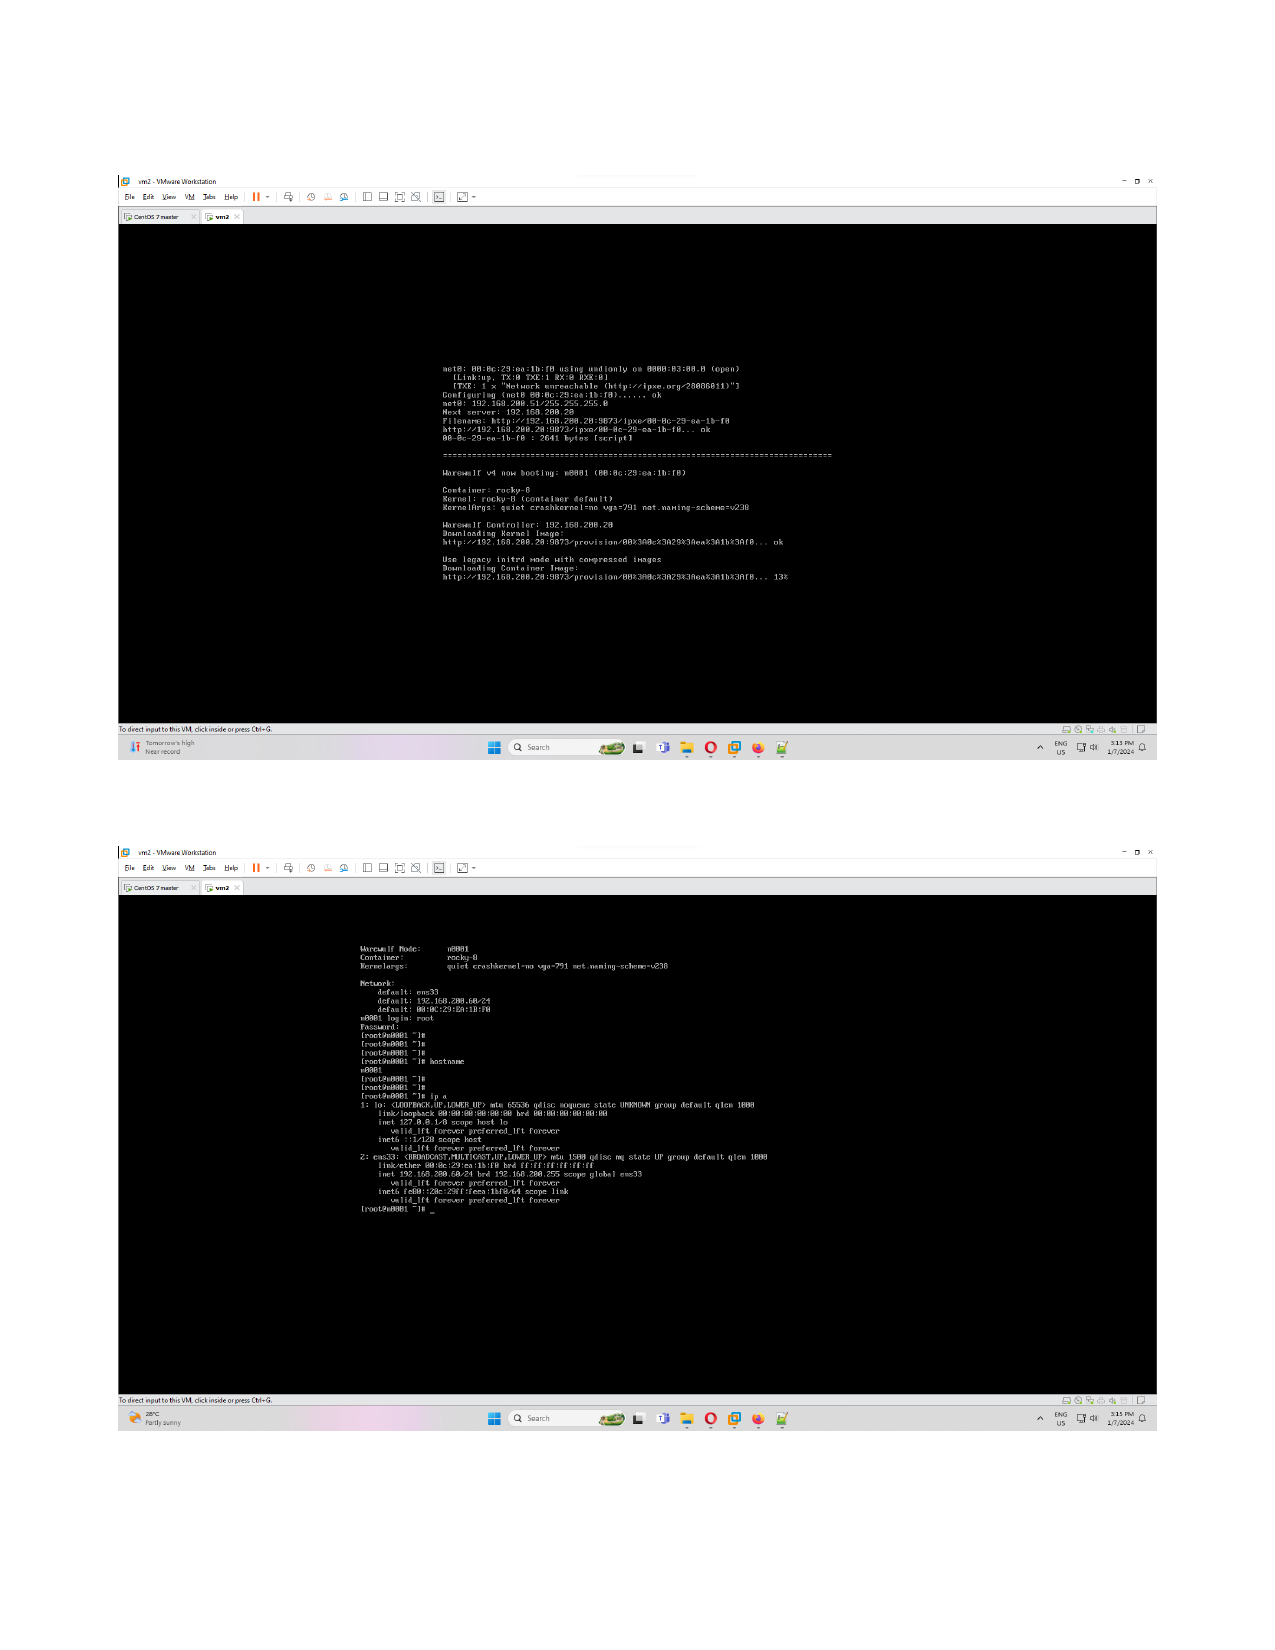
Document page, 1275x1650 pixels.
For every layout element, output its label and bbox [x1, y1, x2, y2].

picture [118, 846, 1157, 1431]
picture [118, 175, 1157, 760]
